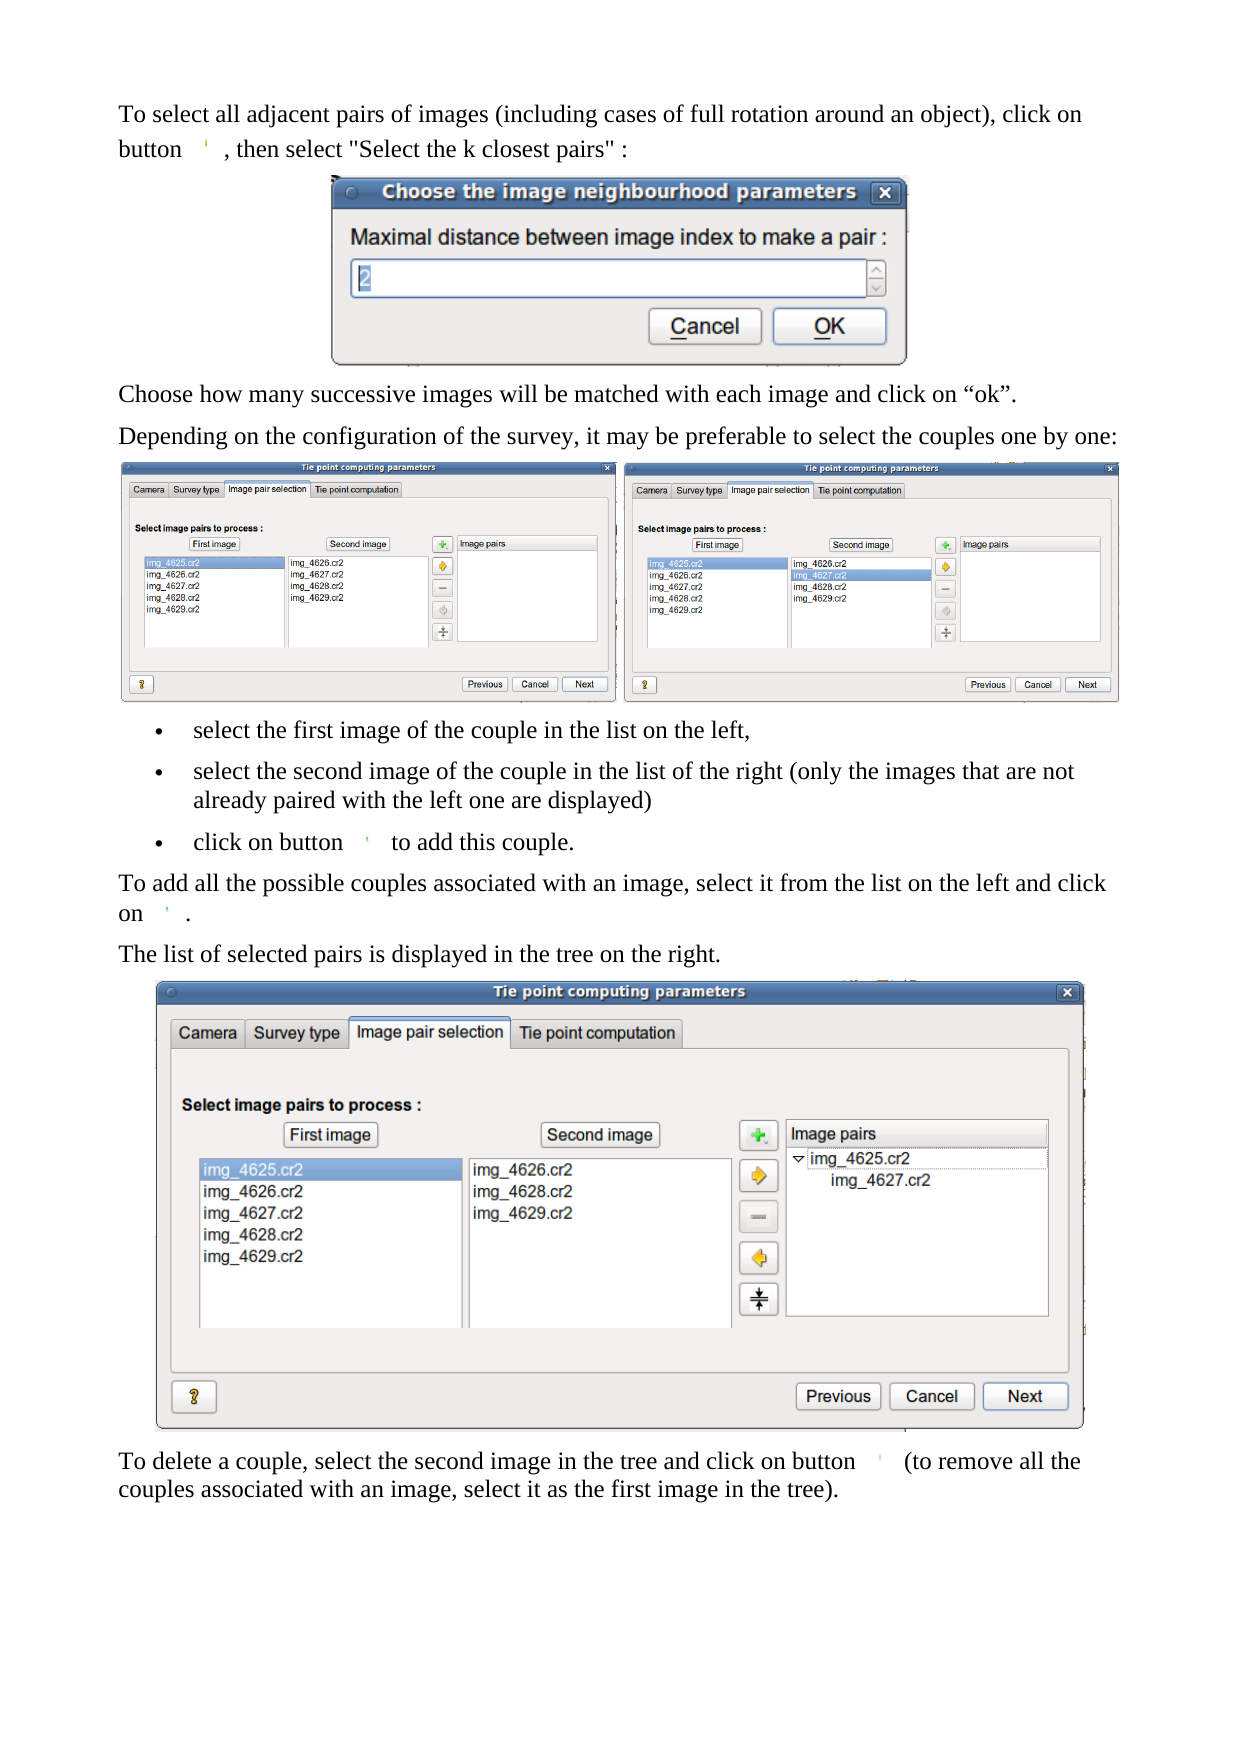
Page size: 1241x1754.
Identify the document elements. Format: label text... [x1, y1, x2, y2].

text The list of selected pairs is displayed in the tree on the right. [118, 939, 1122, 968]
picture [623, 462, 1120, 703]
picture [204, 137, 208, 149]
picture [154, 980, 1086, 1432]
list select the first image of the couple in the list on the left, [156, 715, 1122, 744]
text Depending on the configuration of the survey, it may be preferable to select the couples one by one: [118, 421, 1122, 449]
picture [330, 175, 910, 367]
text Choose how many successive images will be matched with each image and click on “ok”. [118, 379, 1122, 408]
text To select all adjacent pairs of images (including cases of full rotation around an object), click on button , then select "Select the k closest pairs" : [118, 99, 1122, 163]
list click on button to add this couple. [156, 826, 1122, 856]
picture [121, 462, 617, 703]
text To add all the possible couples associated with an image, select it from the list on the left and click on . [118, 868, 1122, 927]
text To delete a couple, select the second image in the tree and click on button (to remove all the couples associated with an image, select it as the first image in the tree). [118, 1444, 1122, 1503]
list select the second image of the couple in the list of the right (only the images that are not already paired with the left one are displayed) [156, 756, 1122, 814]
